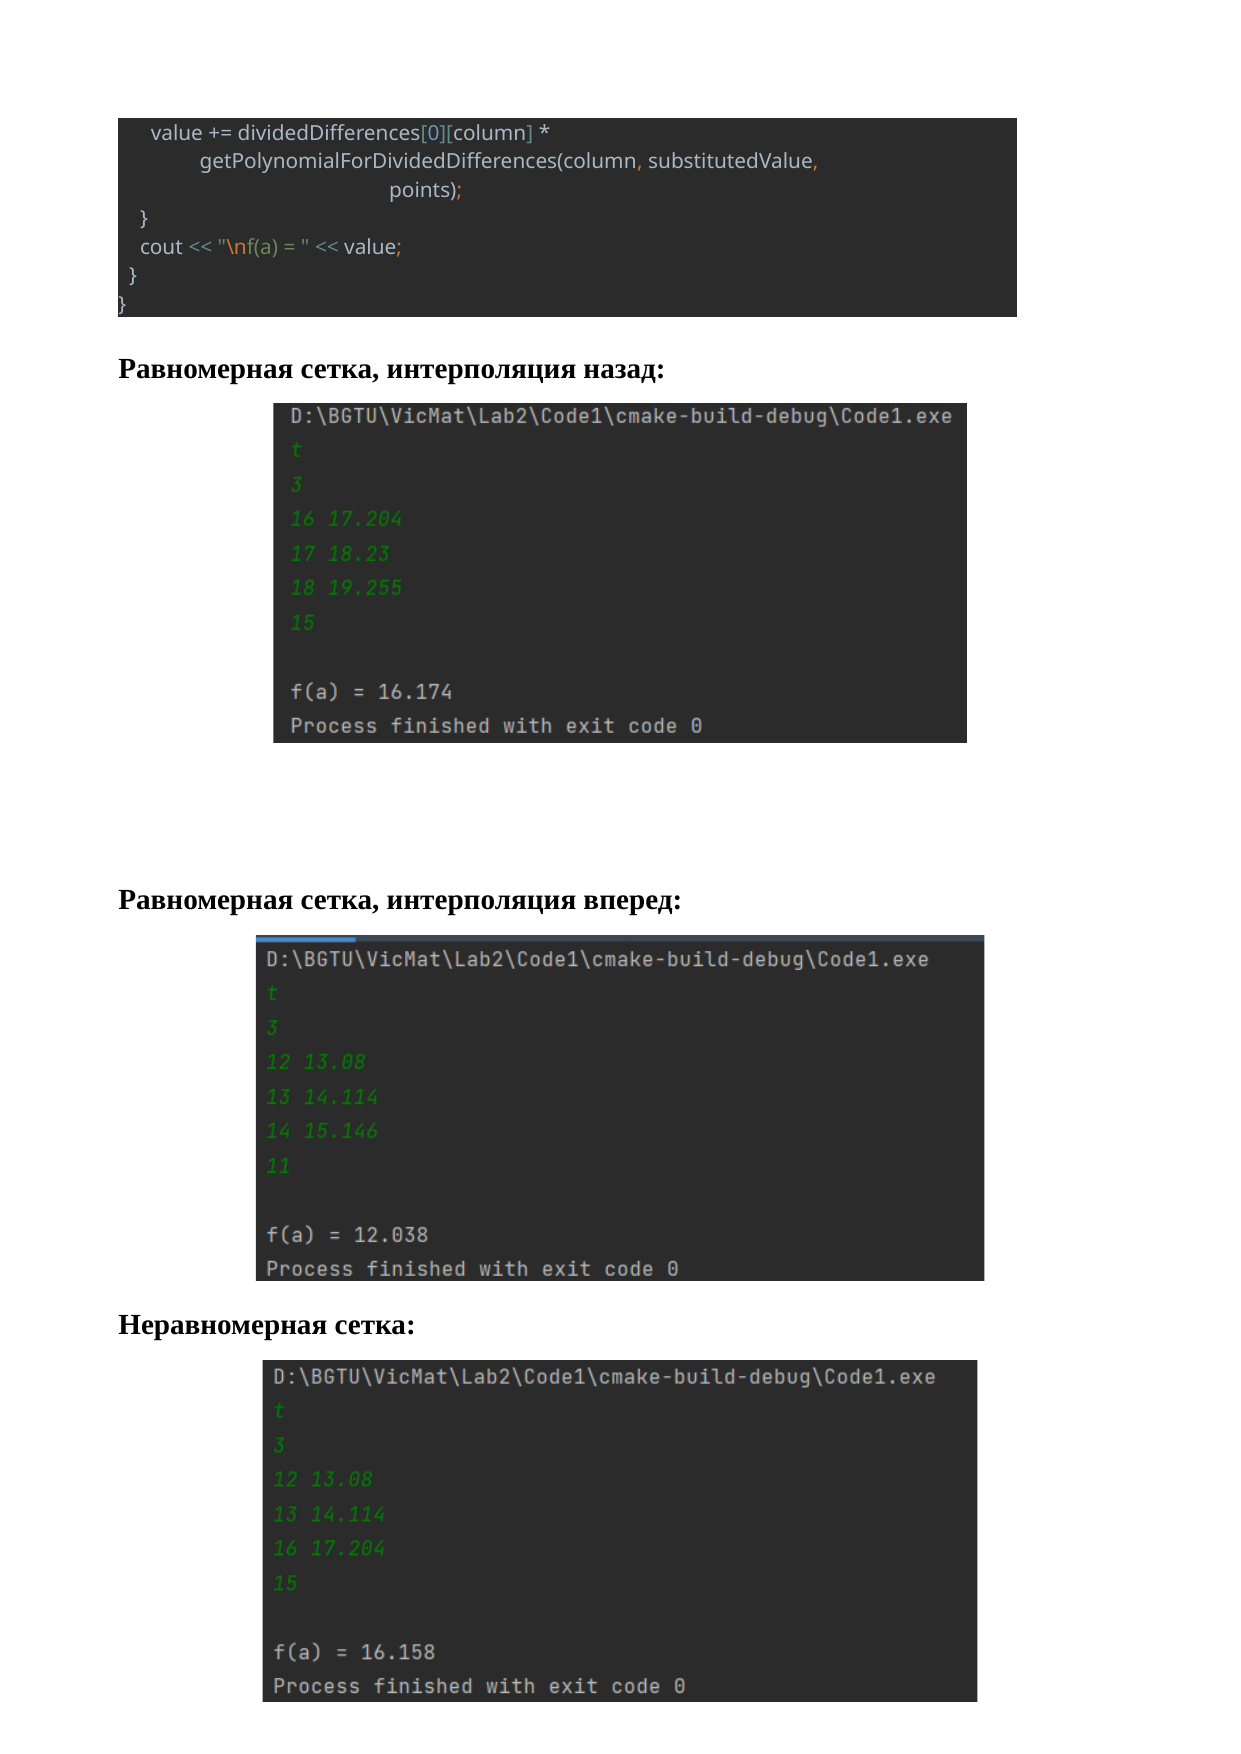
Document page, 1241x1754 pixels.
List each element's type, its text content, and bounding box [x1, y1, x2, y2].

picture [273, 403, 967, 743]
text Равномерная сетка, интерполяция вперед: [118, 882, 1017, 916]
picture [262, 1360, 978, 1702]
text Неравномерная сетка: [118, 1307, 1017, 1341]
text value += dividedDifferences[0][column] * getPolynomialForDividedDifferences(column, substitutedValue, points); } cout << "\nf(a) = " << value; } } [118, 118, 1017, 317]
text Равномерная сетка, интерполяция назад: [118, 351, 1017, 384]
picture [255, 935, 985, 1281]
